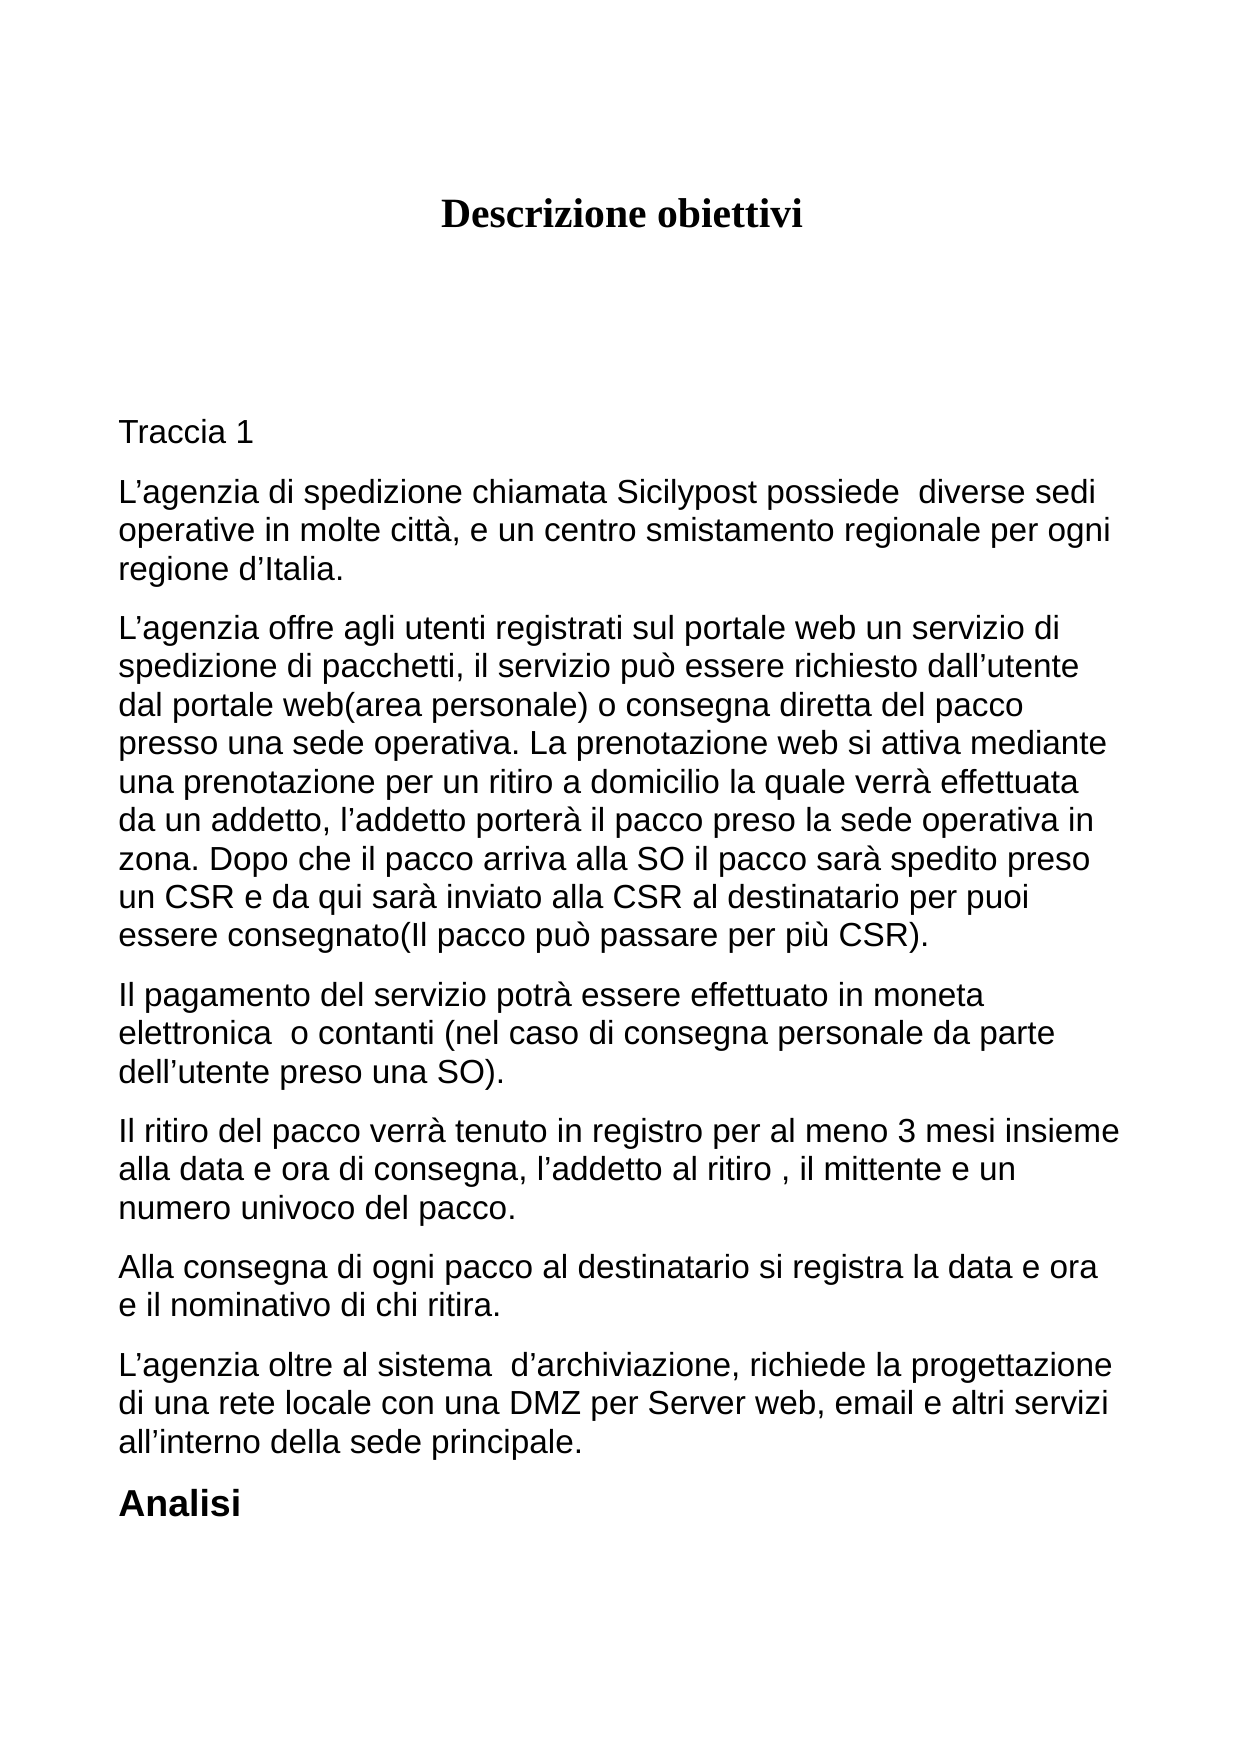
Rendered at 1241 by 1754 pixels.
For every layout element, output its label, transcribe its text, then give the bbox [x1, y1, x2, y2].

text L’agenzia di spedizione chiamata Sicilypost possiede diverse sedi operative in molte città, e un centro smistamento regionale per ogni regione d’Italia. [118, 472, 1122, 587]
text L’agenzia offre agli utenti registrati sul portale web un servizio di spedizione di pacchetti, il servizio può essere richiesto dall’utente dal portale web(area personale) o consegna diretta del pacco presso una sede operativa. La prenotazione web si attiva mediante una prenotazione per un ritiro a domicilio la quale verrà effettuata da un addetto, l’addetto porterà il pacco preso la sede operativa in zona. Dopo che il pacco arriva alla SO il pacco sarà spedito preso un CSR e da qui sarà inviato alla CSR al destinatario per puoi essere consegnato(Il pacco può passare per più CSR). [118, 608, 1122, 954]
text Alla consegna di ogni pacco al destinatario si registra la data e ora e il nominativo di chi ritira. [118, 1247, 1122, 1324]
text Il ritiro del pacco verrà tenuto in registro per al meno 3 mesi insieme alla data e ora di consegna, l’addetto al ritiro , il mittente e un numero univoco del pacco. [118, 1111, 1122, 1226]
text L’agenzia oltre al sistema d’archiviazione, richiede la progettazione di una rete locale con una DMZ per Server web, email e altri servizi all’interno della sede principale. [118, 1345, 1122, 1460]
text Il pagamento del servizio potrà essere effettuato in moneta elettronica o contanti (nel caso di consegna personale da parte dell’utente preso una SO). [118, 975, 1122, 1090]
text Analisi [118, 1481, 1122, 1524]
text Traccia 1 [118, 413, 1122, 451]
